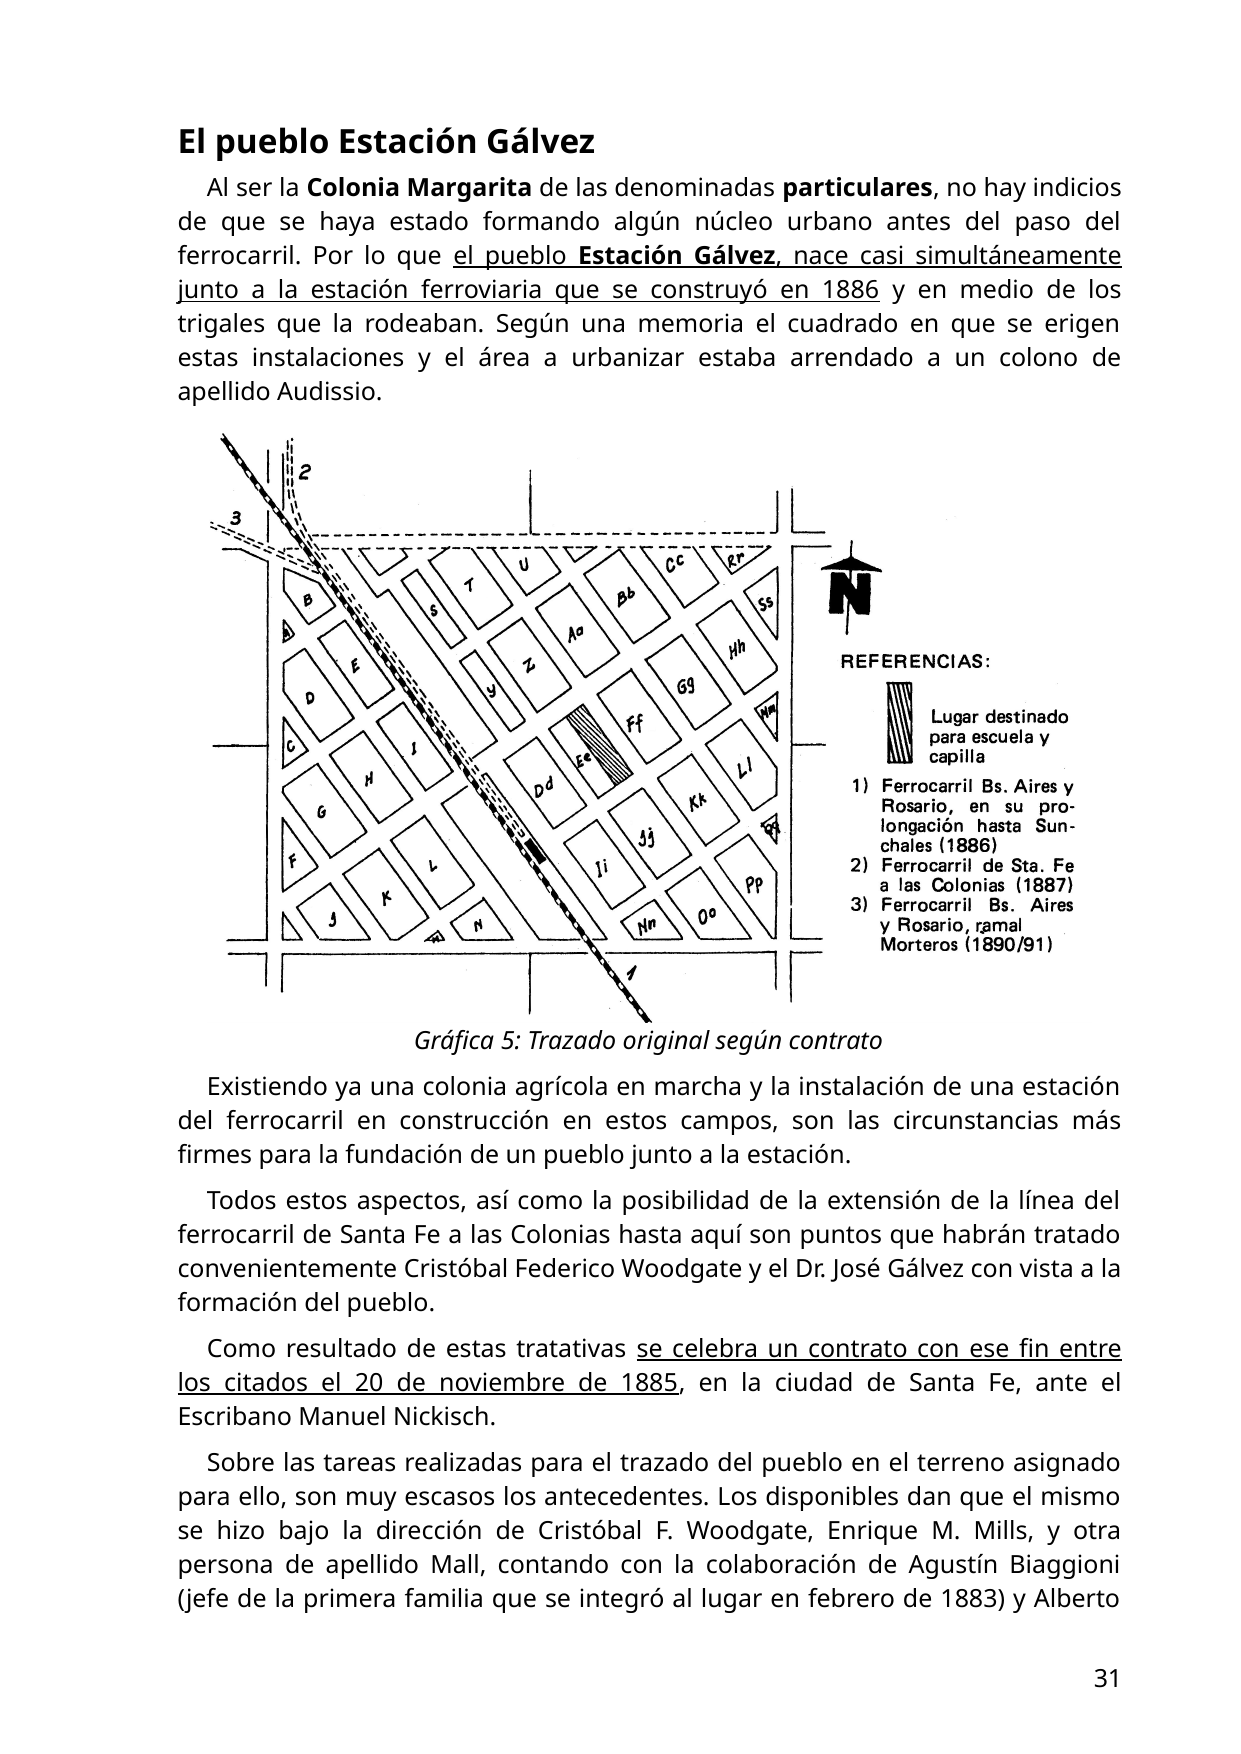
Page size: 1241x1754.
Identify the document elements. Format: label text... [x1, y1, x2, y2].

text Como resultado de estas tratativas se celebra un contrato con ese fin entre los citados el 20 de noviembre de 1885, en la ciudad de Santa Fe, ante el Escribano Manuel Nickisch. [177, 1331, 1122, 1433]
picture [206, 432, 1093, 1023]
text Sobre las tareas realizadas para el trazado del pueblo en el terreno asignado para ello, son muy escasos los antecedentes. Los disponibles dan que el mismo se hizo bajo la dirección de Cristóbal F. Woodgate, Enrique M. Mills, y otra persona de apellido Mall, contando con la colaboración de Agustín Biaggioni (jefe de la primera familia que se integró al lugar en febrero de 1883) y Alberto [177, 1444, 1122, 1615]
text Al ser la Colonia Margarita de las denominadas particulares, no hay indicios de que se haya estado formando algún núcleo urbano antes del paso del ferrocarril. Por lo que el pueblo Estación Gálvez, nace casi simultáneamente junto a la estación ferroviaria que se construyó en 1886 y en medio de los trigales que la rodeaban. Según una memoria el cuadrado en que se erigen estas instalaciones y el área a urbanizar estaba arrendado a un colono de apellido Audissio. [177, 169, 1122, 408]
text Gráfica 5: Trazado original según contrato [207, 1023, 1092, 1057]
subtitle El pueblo Estación Gálvez [177, 118, 1122, 163]
text Existiendo ya una colonia agrícola en marcha y la instalación de una estación del ferrocarril en construcción en estos campos, son las circunstancias más firmes para la fundación de un pueblo junto a la estación. [177, 1068, 1122, 1171]
text Todos estos aspectos, así como la posibilidad de la extensión de la línea del ferrocarril de Santa Fe a las Colonias hasta aquí son puntos que habrán tratado convenientemente Cristóbal Federico Woodgate y el Dr. José Gálvez con vista a la formación del pueblo. [177, 1182, 1122, 1319]
